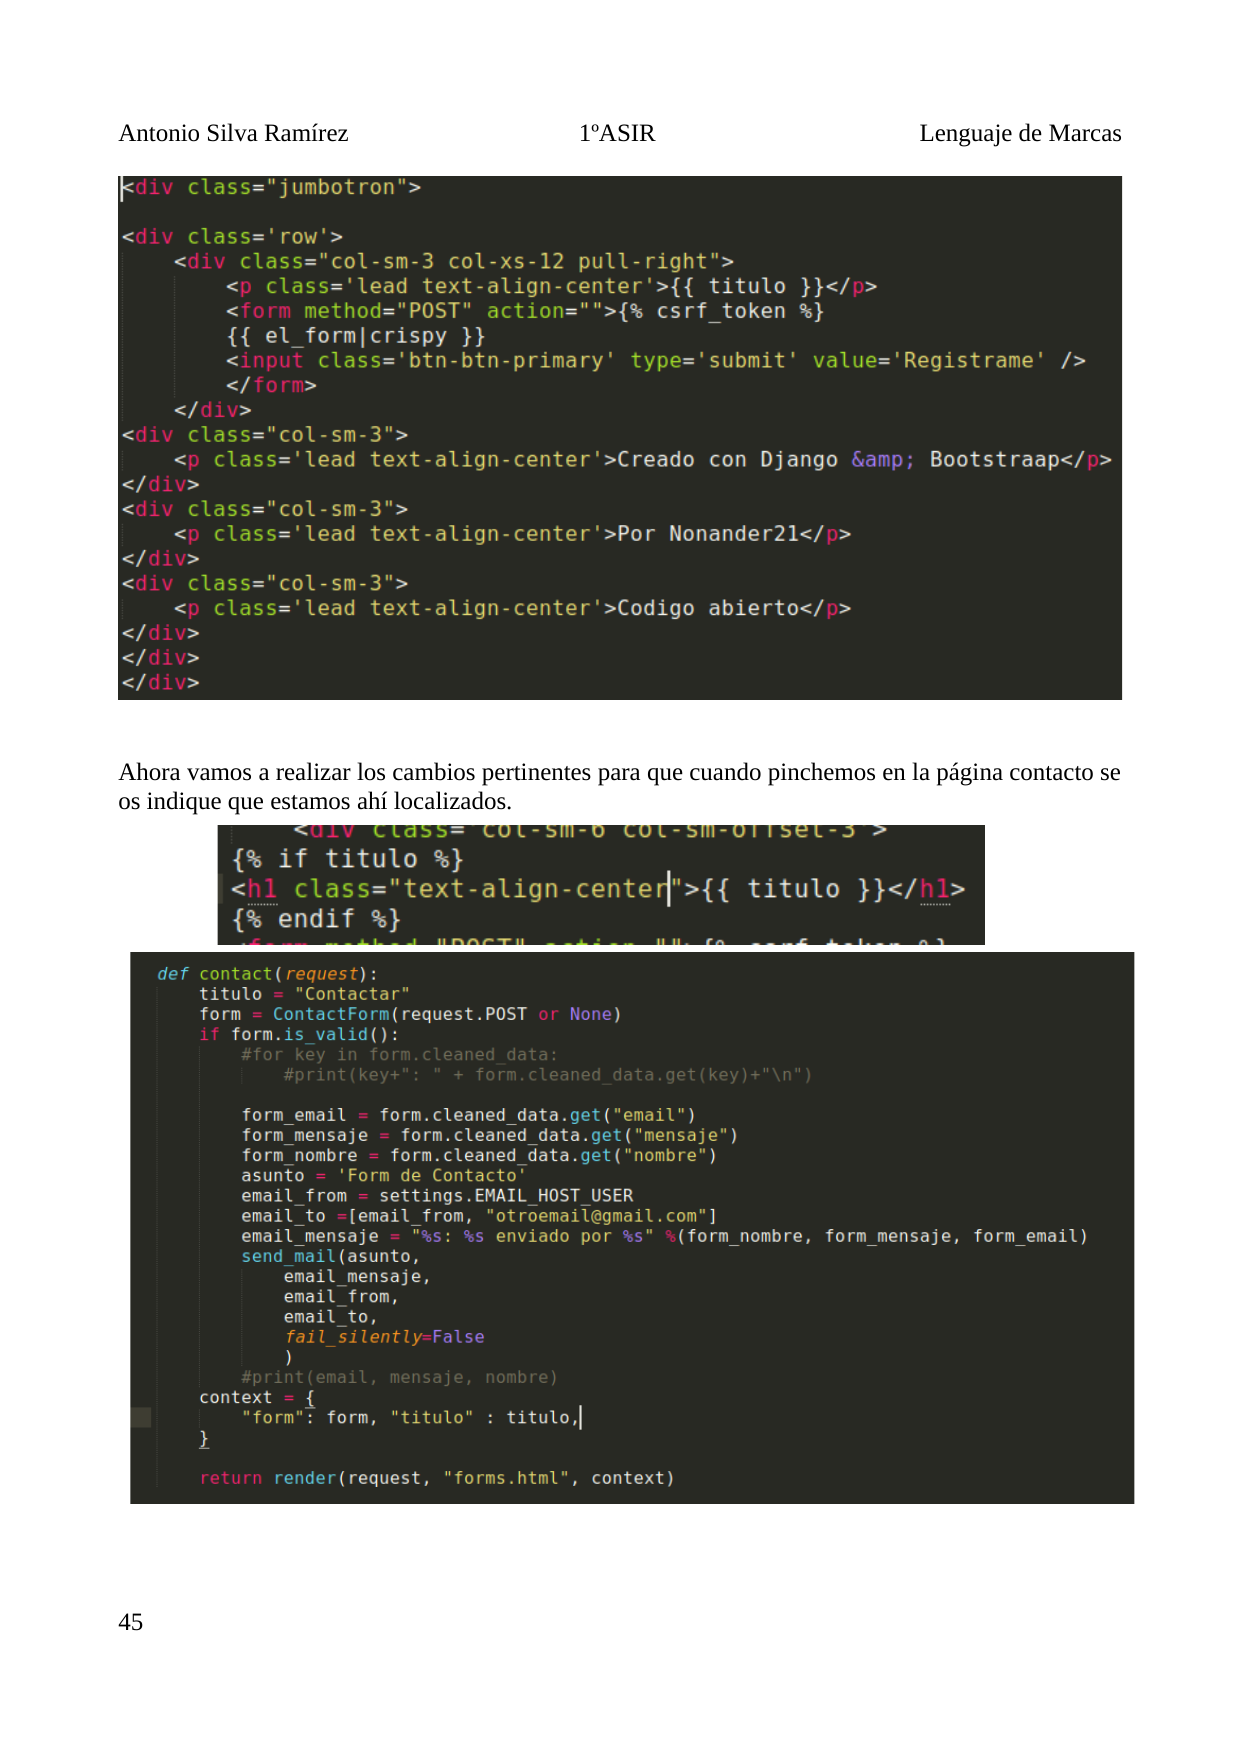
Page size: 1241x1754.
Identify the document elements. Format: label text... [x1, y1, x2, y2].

picture [118, 176, 1123, 700]
picture [130, 952, 1135, 1504]
picture [217, 825, 985, 945]
text Ahora vamos a realizar los cambios pertinentes para que cuando pinchemos en la página contacto se os indique que estamos ahí localizados. [118, 757, 1122, 815]
